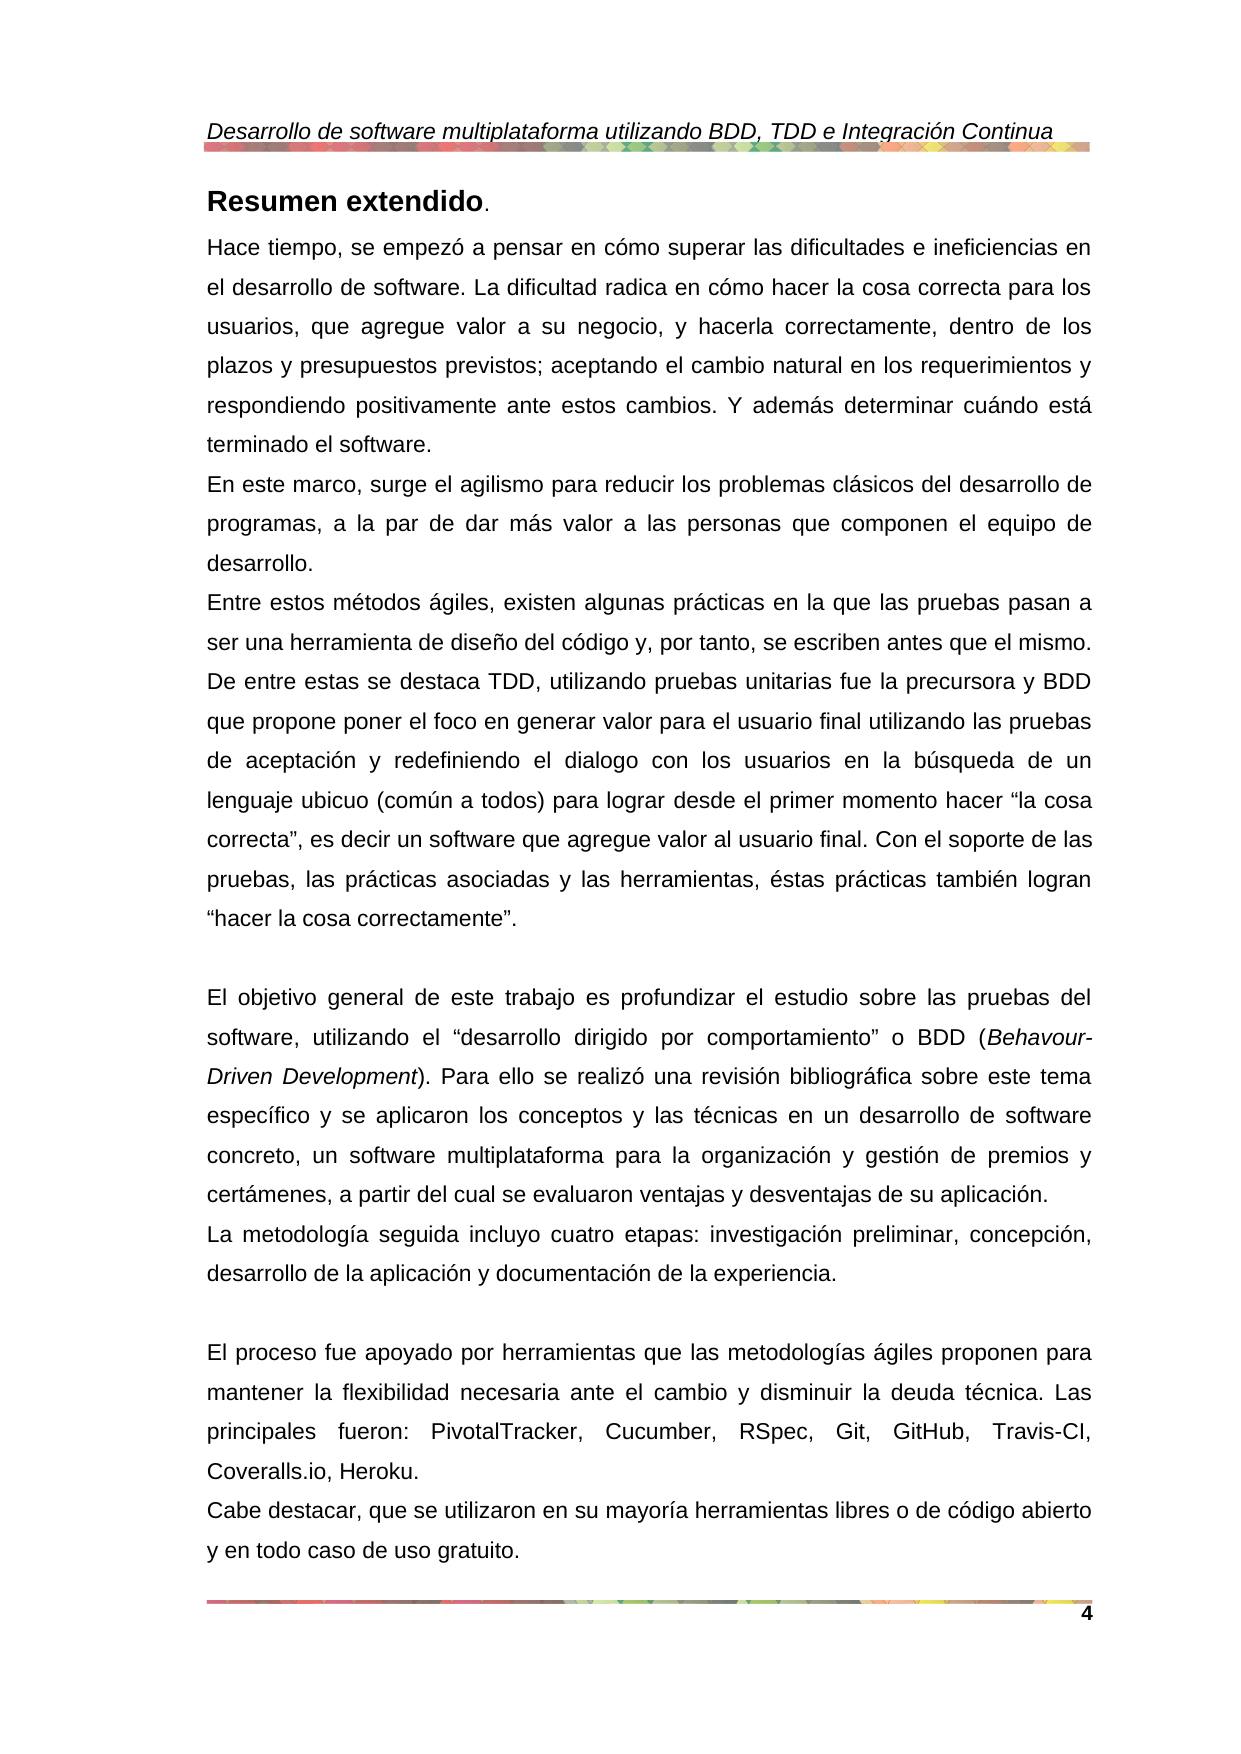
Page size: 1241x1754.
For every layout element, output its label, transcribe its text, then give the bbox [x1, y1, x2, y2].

text Hace tiempo, se empezó a pensar en cómo superar las dificultades e ineficiencias en el desarrollo de software. La dificultad radica en cómo hacer la cosa correcta para los usuarios, que agregue valor a su negocio, y hacerla correctamente, dentro de los plazos y presupuestos previstos; aceptando el cambio natural en los requerimientos y respondiendo positivamente ante estos cambios. Y además determinar cuándo está terminado el software. [207, 234, 1093, 458]
text La metodología seguida incluyo cuatro etapas: investigación preliminar, concepción, desarrollo de la aplicación y documentación de la experiencia. [207, 1221, 1093, 1287]
text El proceso fue apoyado por herramientas que las metodologías ágiles proponen para mantener la flexibilidad necesaria ante el cambio y disminuir la deuda técnica. Las principales fueron: PivotalTracker, Cucumber, RSpec, Git, GitHub, Travis-CI, Coveralls.io, Heroku. [207, 1339, 1093, 1484]
text Entre estos métodos ágiles, existen algunas prácticas en la que las pruebas pasan a ser una herramienta de diseño del código y, por tanto, se escriben antes que el mismo. De entre estas se destaca TDD, utilizando pruebas unitarias fue la precursora y BDD que propone poner el foco en generar valor para el usuario final utilizando las pruebas de aceptación y redefiniendo el dialogo con los usuarios en la búsqueda de un lenguaje ubicuo (común a todos) para lograr desde el primer momento hacer “la cosa correcta”, es decir un software que agregue valor al usuario final. Con el soporte de las pruebas, las prácticas asociadas y las herramientas, éstas prácticas también logran “hacer la cosa correctamente”. [207, 589, 1093, 931]
text En este marco, surge el agilismo para reducir los problemas clásicos del desarrollo de programas, a la par de dar más valor a las personas que componen el equipo de desarrollo. [207, 471, 1093, 576]
text Cabe destacar, que se utilizaron en su mayoría herramientas libres o de código abierto y en todo caso de uso gratuito. [207, 1497, 1093, 1563]
text Resumen extendido. [207, 184, 1093, 217]
text El objetivo general de este trabajo es profundizar el estudio sobre las pruebas del software, utilizando el “desarrollo dirigido por comportamiento” o BDD (Behavour-Driven Development). Para ello se realizó una revisión bibliográfica sobre este tema específico y se aplicaron los conceptos y las técnicas en un desarrollo de software concreto, un software multiplataforma para la organización y gestión de premios y certámenes, a partir del cual se evaluaron ventajas y desventajas de su aplicación. [207, 984, 1093, 1208]
text [203, 142, 1090, 152]
text [206, 1600, 1093, 1604]
